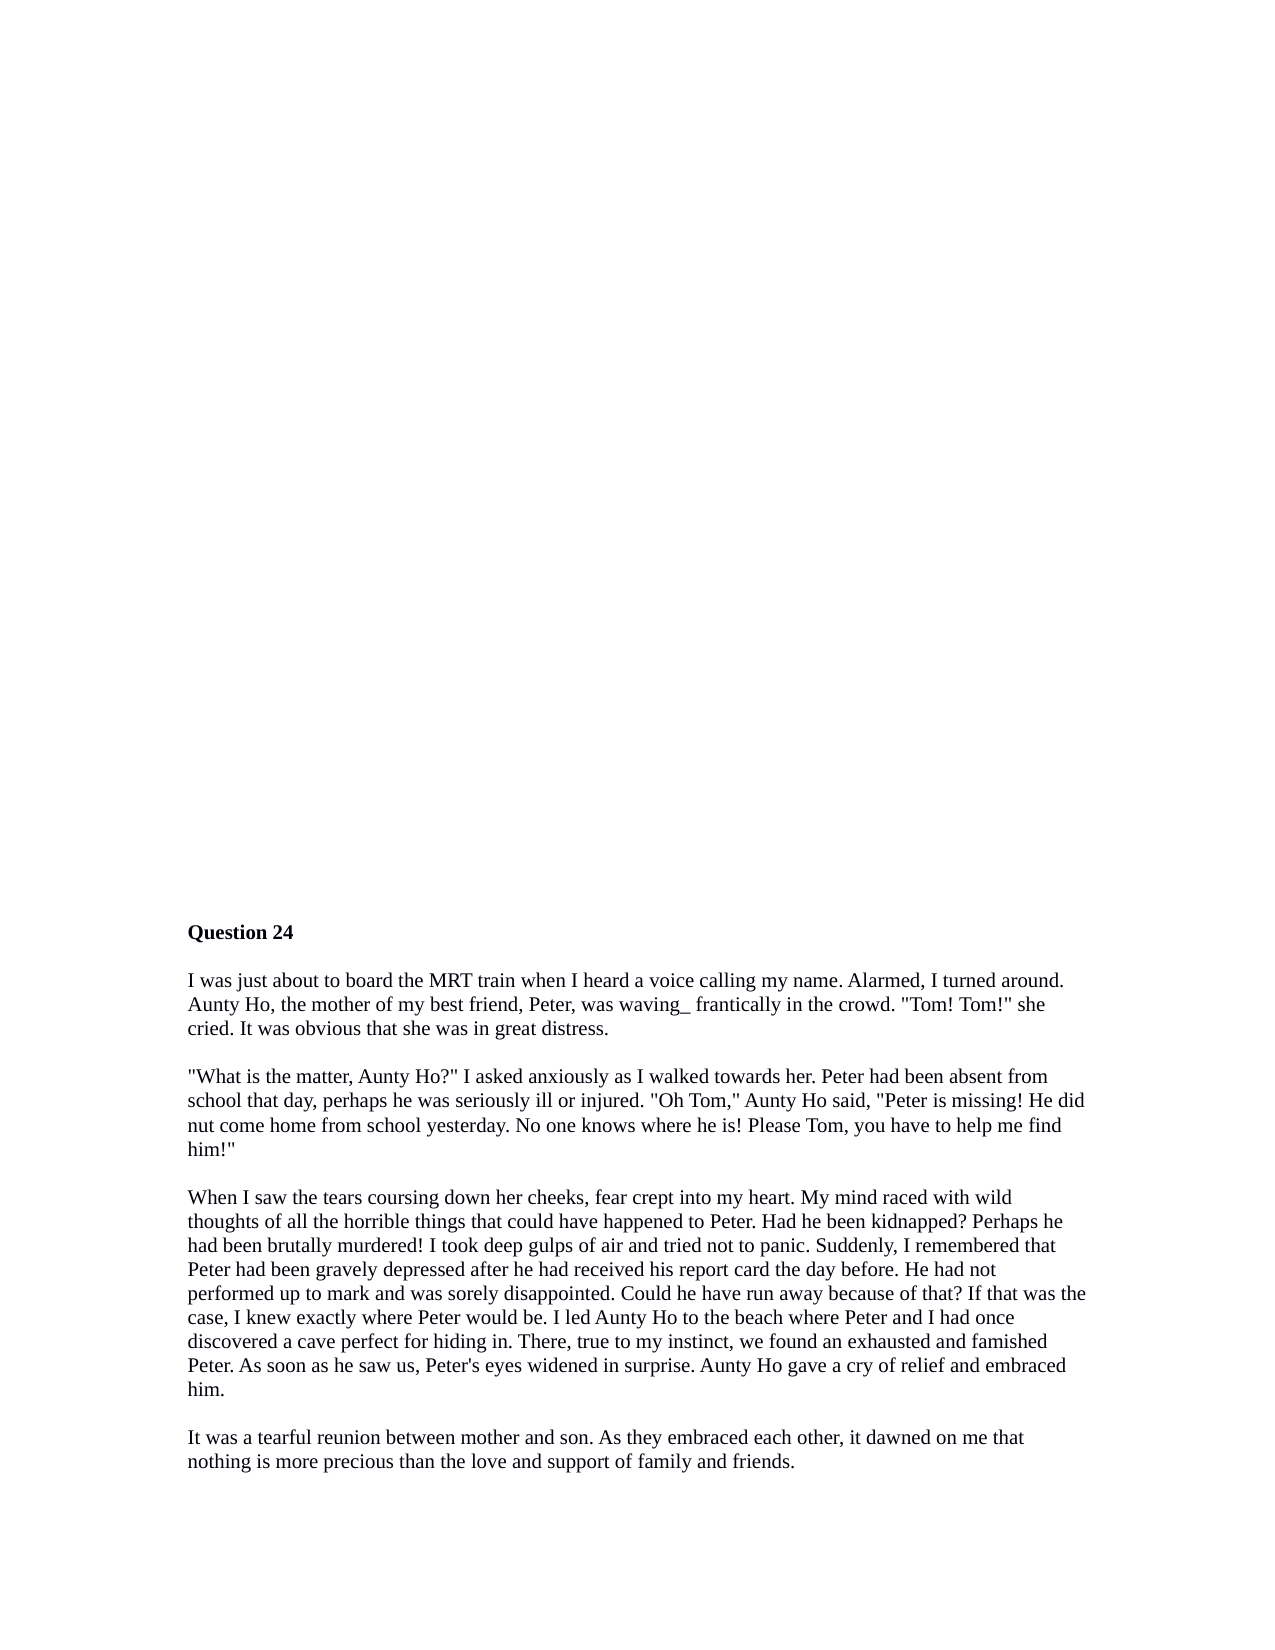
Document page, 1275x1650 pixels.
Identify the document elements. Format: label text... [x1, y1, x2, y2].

text I was just about to board the MRT train when I heard a voice calling my name. Alarmed, I turned around. Aunty Ho, the mother of my best friend, Peter, was waving_ frantically in the crowd. "Tom! Tom!" she cried. It was obvious that she was in great distress. [187, 968, 1087, 1040]
text When I saw the tears coursing down her cheeks, fear crept into my heart. My mind raced with wild thoughts of all the horrible things that could have happened to Peter. Had he been kidnapped? Perhaps he had been brutally murdered! I took deep gulps of air and tried not to panic. Suddenly, I remembered that Peter had been gravely depressed after he had received his report card the day before. He had not performed up to mark and was sorely disappointed. Could he have run away because of that? If that was the case, I knew exactly where Peter would be. I led Aunty Ho to the beach where Peter and I had once discovered a cave perfect for hiding in. There, true to my instinct, we found an exhausted and famished Peter. As soon as he saw us, Peter's eyes widened in surprise. Aunty Ho gave a cry of relief and embraced him. [187, 1185, 1087, 1401]
text "What is the matter, Aunty Ho?" I asked anxiously as I walked towards her. Peter had been absent from school that day, perhaps he was seriously ill or injured. "Oh Tom," Aunty Ho said, "Peter is missing! He did nut come home from school yesterday. No one knows where he is! Please Tom, you have to help me find him!" [187, 1064, 1087, 1161]
text It was a tearful reunion between mother and son. As they embraced each other, it dawned on me that nothing is more precious than the love and support of family and friends. [187, 1425, 1087, 1473]
text Question 24 [187, 920, 1087, 944]
